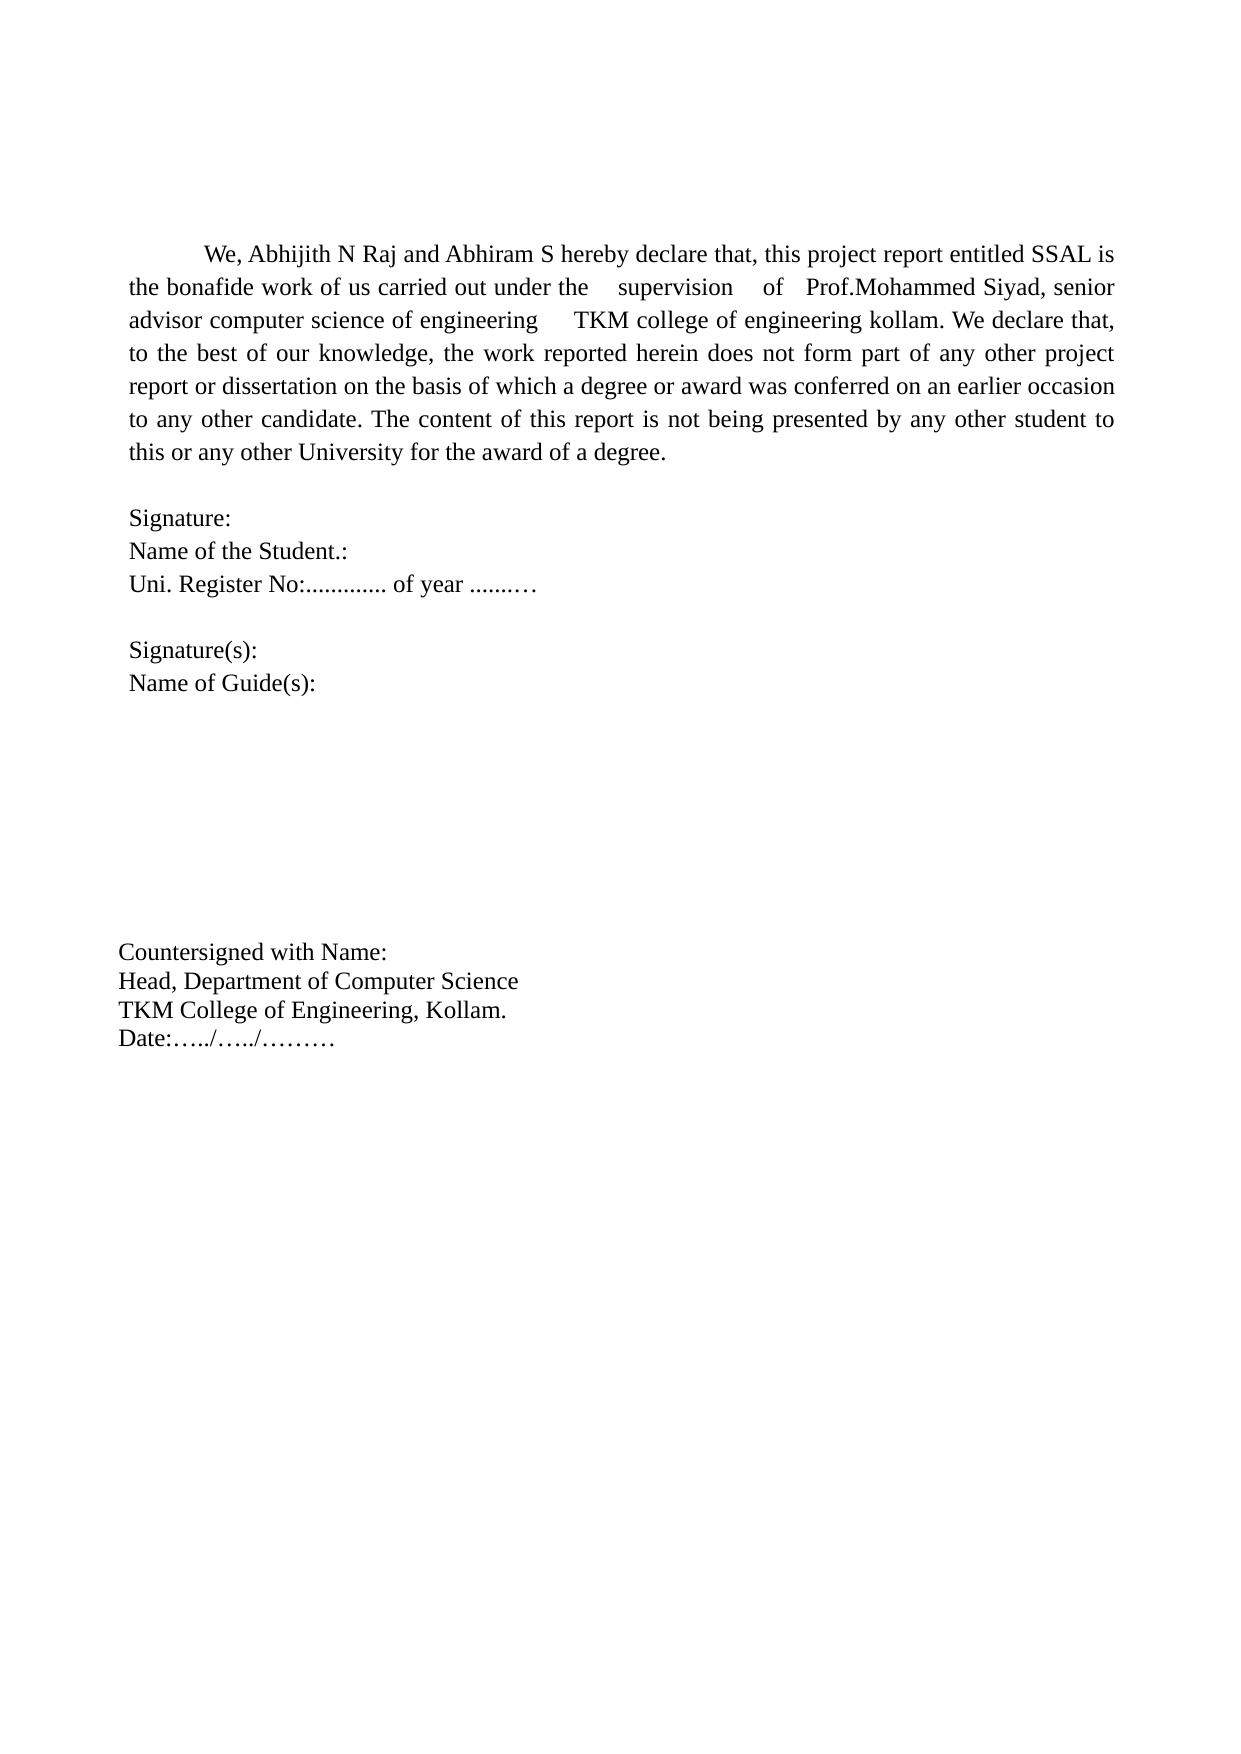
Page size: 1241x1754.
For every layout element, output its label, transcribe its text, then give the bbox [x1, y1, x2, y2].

text Head, Department of Computer Science [118, 966, 1122, 995]
text Countersigned with Name: [118, 937, 1122, 966]
text We, Abhijith N Raj and Abhiram S hereby declare that, this project report entitled SSAL is the bonafide work of us carried out under the supervision of Prof.Mohammed Siyad, senior advisor computer science of engineering TKM college of engineering kollam. We declare that, to the best of our knowledge, the work reported herein does not form part of any other project report or dissertation on the basis of which a degree or award was conferred on an earlier occasion to any other candidate. The content of this report is not being presented by any other student to this or any other University for the award of a degree. [128, 239, 1116, 466]
text TKM College of Engineering, Kollam. Date:…../…../……… [118, 995, 1122, 1052]
text Name of the Student.: [128, 536, 1116, 565]
text Signature(s): [128, 635, 1116, 664]
text Signature: [128, 503, 1116, 532]
text Name of Guide(s): [128, 668, 1116, 697]
text Uni. Register No:............. of year .......… [128, 569, 1116, 598]
